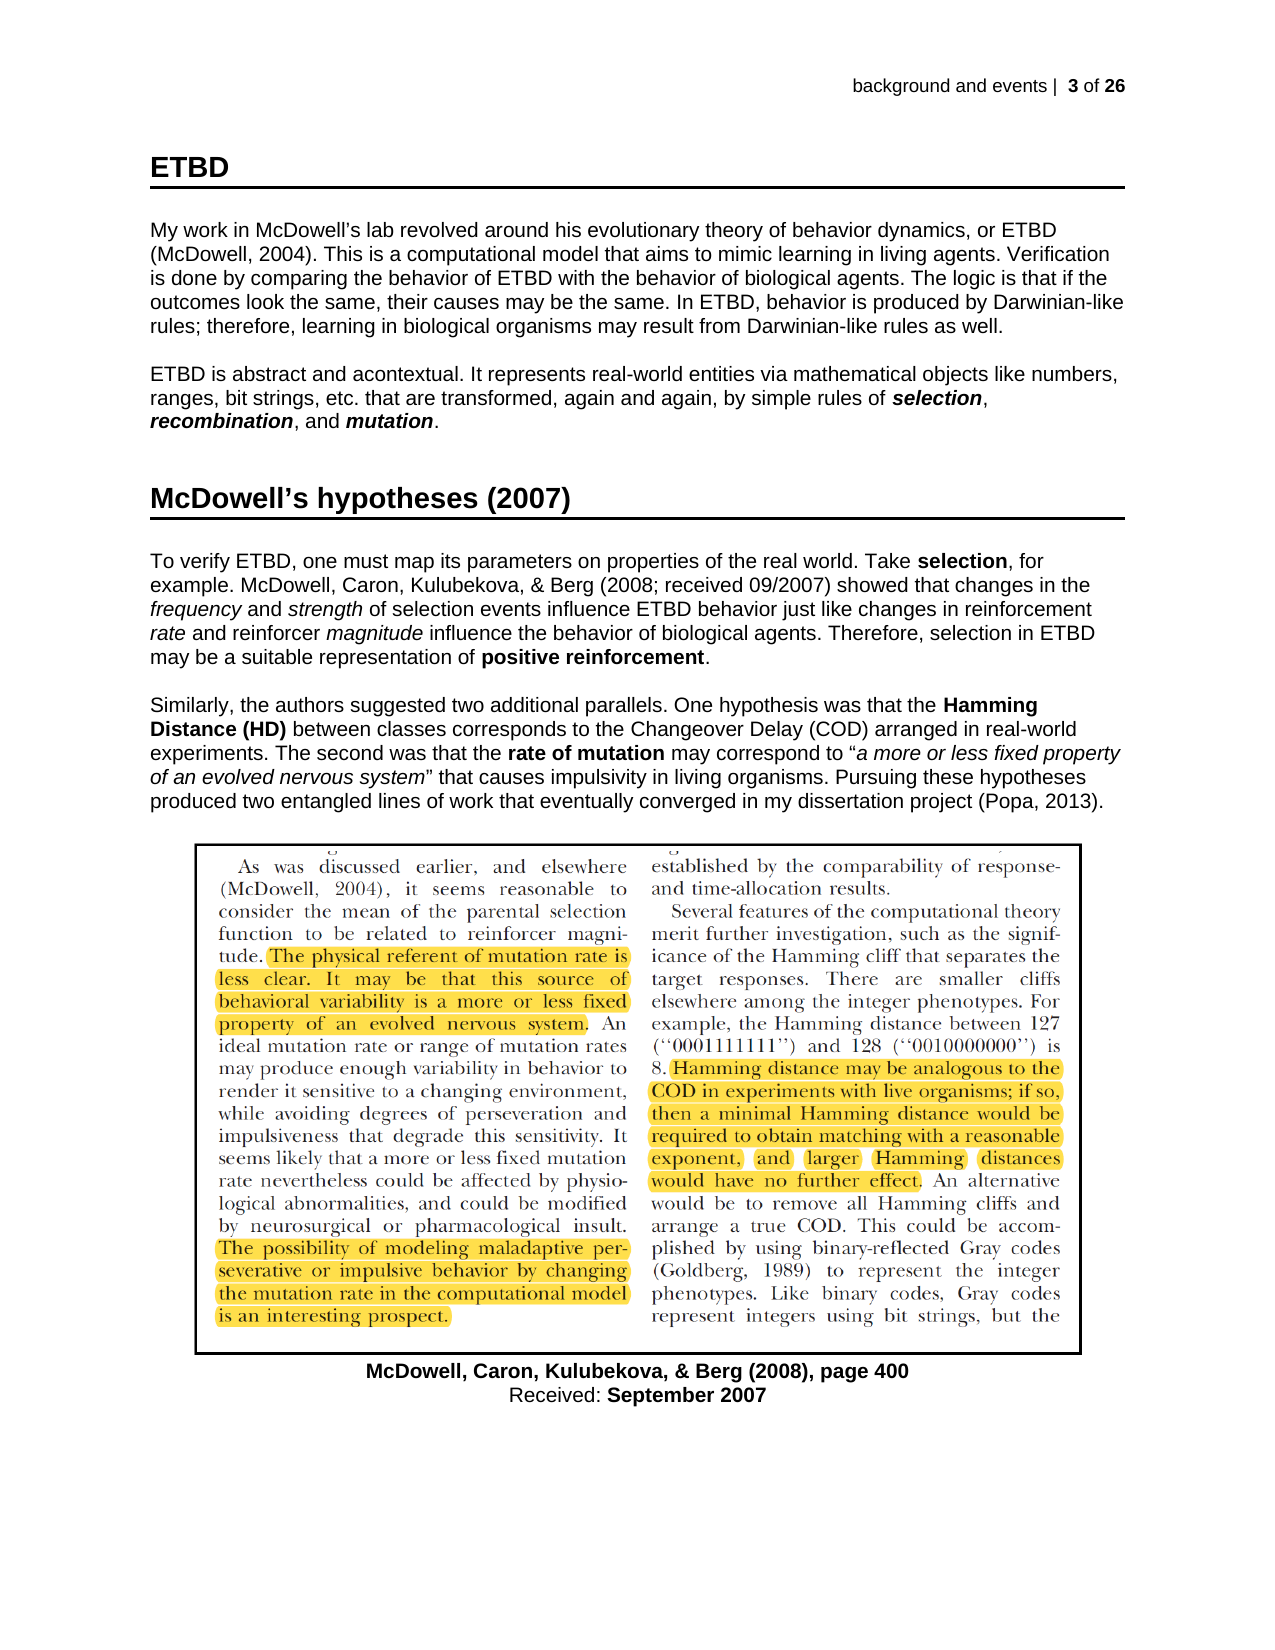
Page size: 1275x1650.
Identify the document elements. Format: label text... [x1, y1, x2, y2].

subtitle ETBD [150, 150, 1125, 186]
text To verify ETBD, one must map its parameters on properties of the real world. Take selection, for example. McDowell, Caron, Kulubekova, & Berg (2008; received 09/2007) showed that changes in the frequency and strength of selection events influence ETBD behavior just like changes in reinforcement rate and reinforcer magnitude influence the behavior of biological agents. Therefore, selection in ETBD may be a suitable representation of positive reinforcement. [150, 549, 1125, 669]
text My work in McDowell’s lab revolved around his evolutionary theory of behavior dynamics, or ETBD (McDowell, 2004). This is a computational model that aims to mimic learning in living agents. Verification is done by comparing the behavior of ETBD with the behavior of biological agents. The logic is that if the outcomes look the same, their causes may be the same. In ETBD, behavior is produced by Darwinian-like rules; therefore, learning in biological organisms may result from Darwinian-like rules as well. [150, 218, 1125, 337]
subtitle McDowell’s hypotheses (2007) [150, 481, 1125, 517]
picture [187, 836, 1088, 1359]
text Received: September 2007 [150, 1383, 1125, 1407]
text ETBD is abstract and acontextual. It represents real-world entities via mathematical objects like numbers, ranges, bit strings, etc. that are transformed, again and again, by simple rules of selection, recombination, and mutation. [150, 361, 1125, 433]
text McDowell, Caron, Kulubekova, & Berg (2008), page 400 [150, 1359, 1125, 1383]
text Similarly, the authors suggested two additional parallels. One hypothesis was that the Hamming Distance (HD) between classes corresponds to the Changeover Delay (COD) arranged in real-world experiments. The second was that the rate of mutation may correspond to “a more or less fixed property of an evolved nervous system” that causes impulsivity in living organisms. Pursuing these hypotheses produced two entangled lines of work that eventually converged in my dissertation project (Popa, 2013). [150, 693, 1125, 812]
